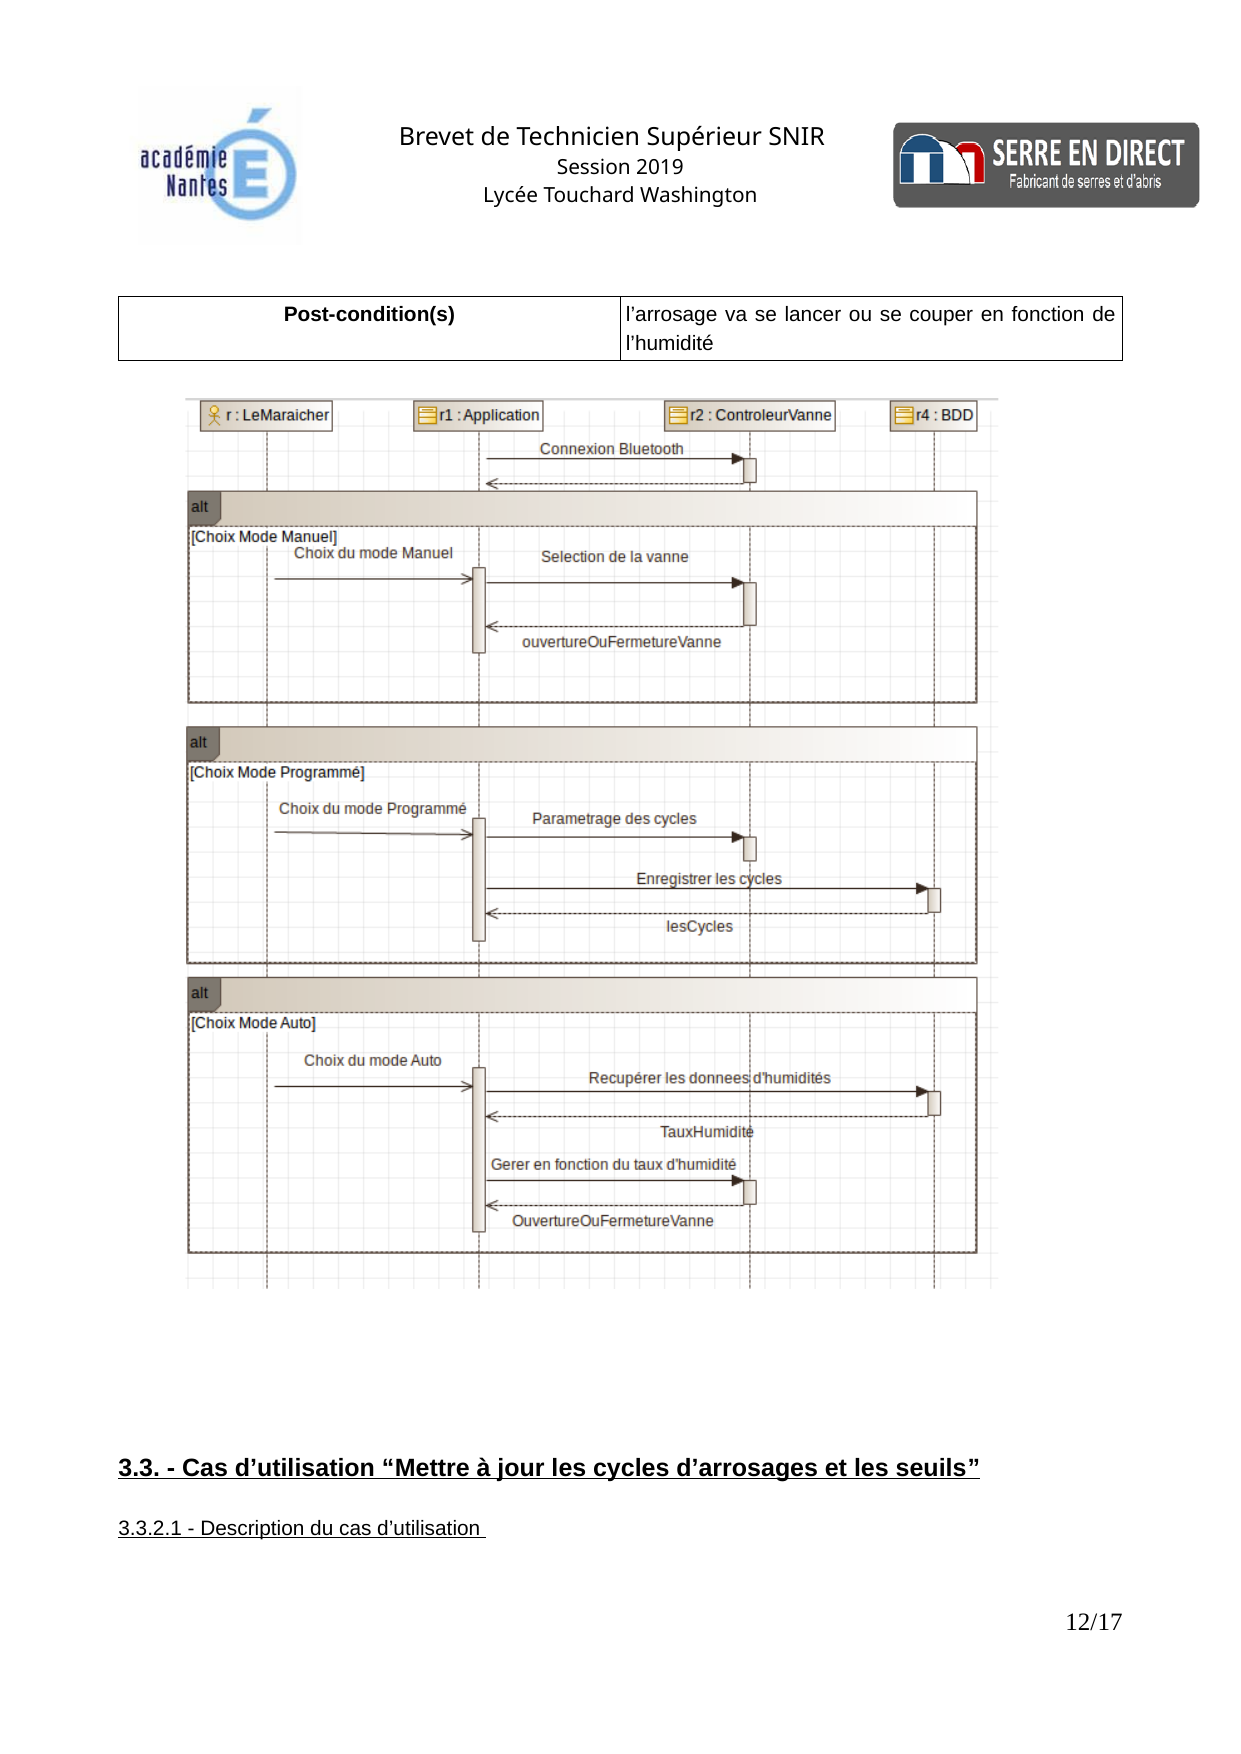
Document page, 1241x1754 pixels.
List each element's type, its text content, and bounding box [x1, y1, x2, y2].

picture [888, 120, 1203, 212]
table_cell l’arrosage va se lancer ou se couper en fonction de l’humidité [621, 297, 1122, 360]
text 3.3.2.1 - Description du cas d’utilisation [118, 1516, 1122, 1540]
text 3.3. - Cas d’utilisation “Mettre à jour les cycles d’arrosages et les seuils” [118, 1453, 1122, 1482]
picture [185, 398, 999, 1289]
picture [113, 86, 322, 248]
table_cell Post-condition(s) [119, 297, 620, 360]
